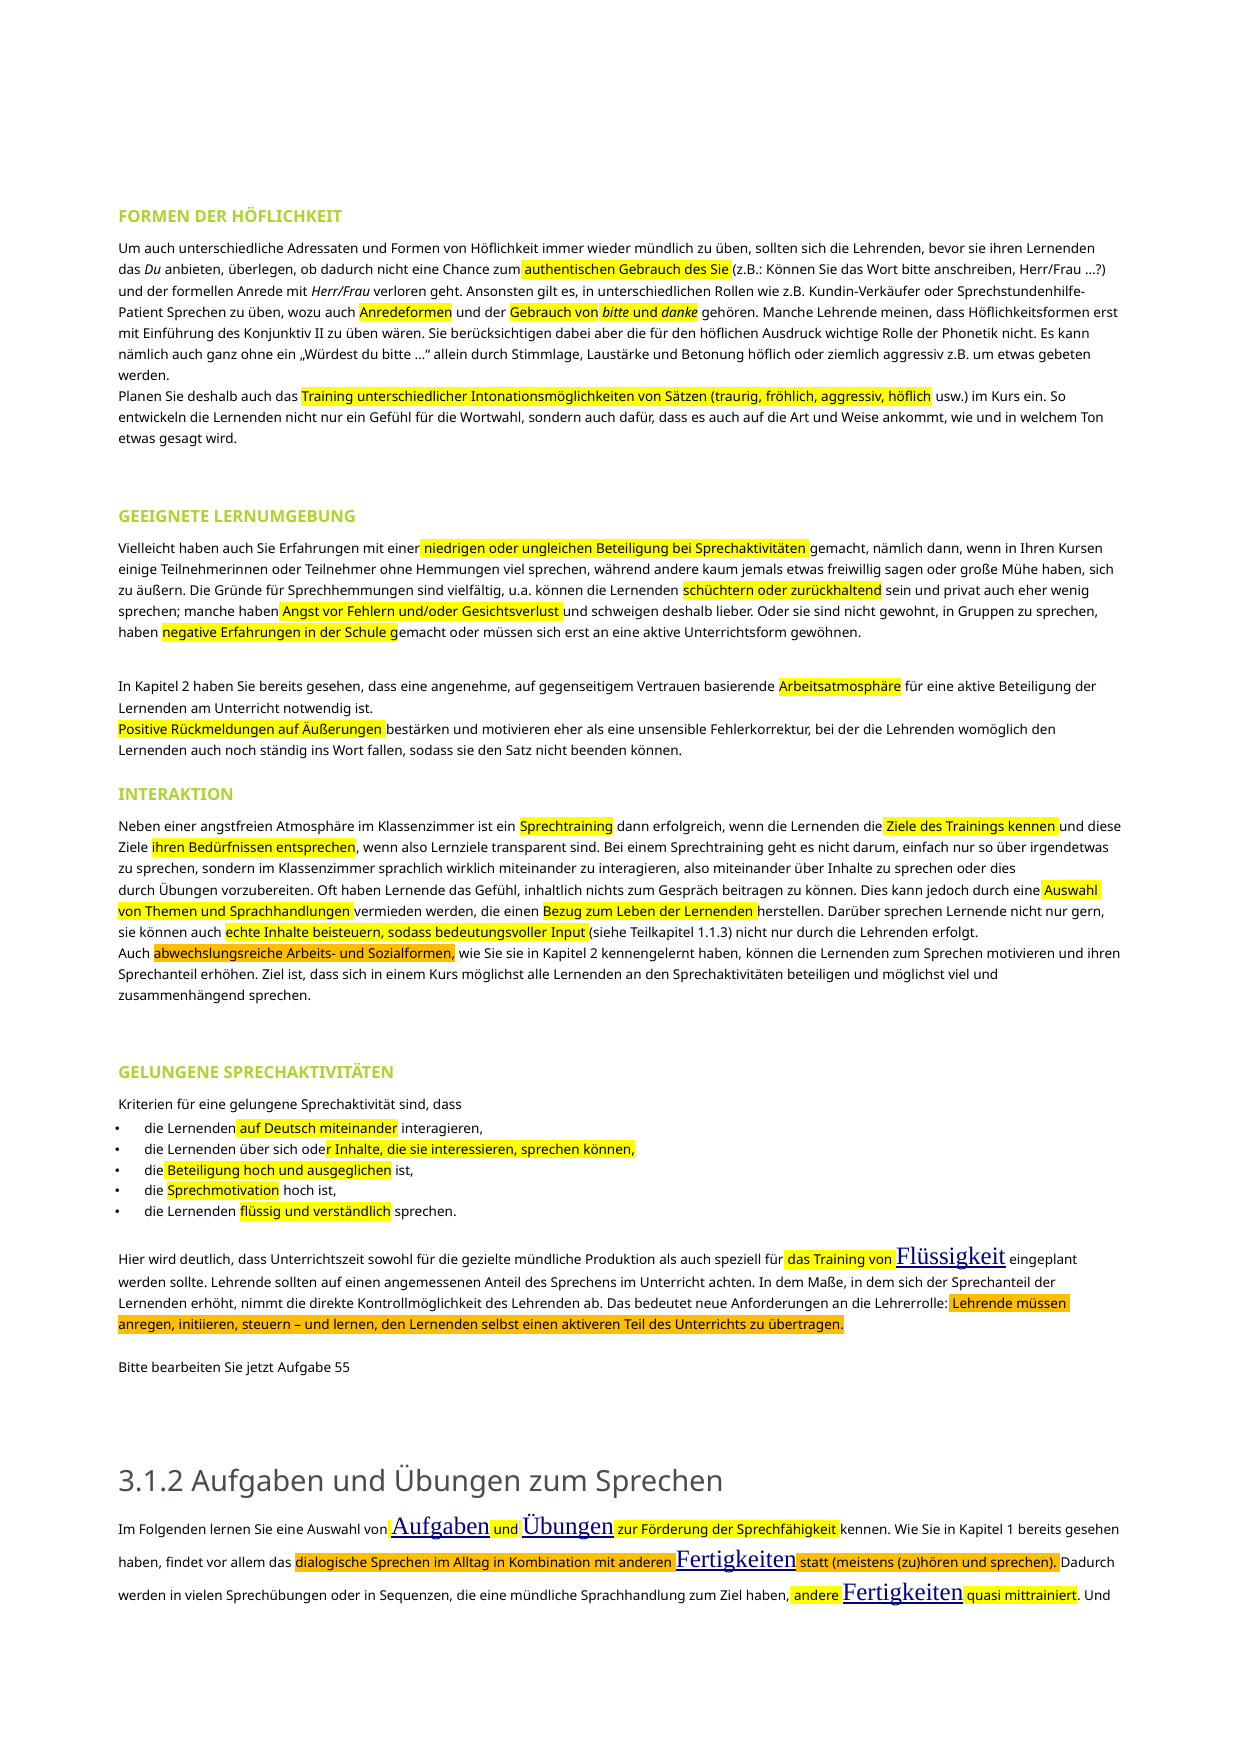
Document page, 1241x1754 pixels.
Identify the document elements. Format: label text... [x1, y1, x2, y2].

text Auch abwechslungsreiche Arbeits- und Sozialformen, wie Sie sie in Kapitel 2 kennengelernt haben, können die Lernenden zum Sprechen motivieren und ihren Sprechanteil erhöhen. Ziel ist, dass sich in einem Kurs möglichst alle Lernenden an den Sprechaktivitäten beteiligen und möglichst viel und zusammenhängend sprechen. [118, 944, 1122, 1004]
text Im Folgenden lernen Sie eine Auswahl von Aufgaben und Übungen zur Förderung der Sprechfähigkeit kennen. Wie Sie in Kapitel 1 bereits gesehen haben, findet vor allem das dialogische Sprechen im Alltag in Kombination mit anderen Fertigkeiten statt (meistens (zu)hören und sprechen). Dadurch werden in vielen Sprechübungen oder in Sequenzen, die eine mündliche Sprachhandlung zum Ziel haben, andere Fertigkeiten quasi mittrainiert. Und [118, 1511, 1122, 1606]
text Planen Sie deshalb auch das Training unterschiedlicher Intonationsmöglichkeiten von Sätzen (traurig, fröhlich, aggressiv, höflich usw.) im Kurs ein. So entwickeln die Lernenden nicht nur ein Gefühl für die Wortwahl, sondern auch dafür, dass es auch auf die Art und Weise ankommt, wie und in welchem Ton etwas gesagt wird. [118, 387, 1122, 448]
list die Beteiligung hoch und ausgeglichen ist, [118, 1158, 1122, 1179]
subtitle 3.1.2 Aufgaben und Übungen zum Sprechen [118, 1460, 1122, 1500]
subtitle FORMEN DER HÖFLICHKEIT [118, 205, 1122, 228]
text Hier wird deutlich, dass Unterrichtszeit sowohl für die gezielte mündliche Produktion als auch speziell für das Training von Flüssigkeit eingeplant werden sollte. Lehrende sollten auf einen angemessenen Anteil des Sprechens im Unterricht achten. In dem Maße, in dem sich der Sprechanteil der Lernenden erhöht, nimmt die direkte Kontrollmöglichkeit des Lehrenden ab. Das bedeutet neue Anforderungen an die Lehrerrolle: Lehrende müssen anregen, initiieren, steuern – und lernen, den Lernenden selbst einen aktiveren Teil des Unterrichts zu übertragen. [118, 1241, 1122, 1334]
text Bitte bearbeiten Sie jetzt Aufgabe 55 [118, 1357, 1122, 1376]
text In Kapitel 2 haben Sie bereits gesehen, dass eine angenehme, auf gegenseitigem Vertrauen basierende Arbeitsatmosphäre für eine aktive Beteiligung der Lernenden am Unterricht notwendig ist. [118, 677, 1122, 717]
list die Lernenden auf Deutsch miteinander interagieren, [118, 1116, 1122, 1137]
list die Sprechmotivation hoch ist, [118, 1179, 1122, 1200]
text Neben einer angstfreien Atmosphäre im Klassenzimmer ist ein Sprechtraining dann erfolgreich, wenn die Lernenden die Ziele des Trainings kennen und diese Ziele ihren Bedürfnissen entsprechen, wenn also Lernziele transparent sind. Bei einem Sprechtraining geht es nicht darum, einfach nur so über irgendetwas zu sprechen, sondern im Klassenzimmer sprachlich wirklich miteinander zu interagieren, also miteinander über Inhalte zu sprechen oder dies durch Übungen vorzubereiten. Oft haben Lernende das Gefühl, inhaltlich nichts zum Gespräch beitragen zu können. Dies kann jedoch durch eine Auswahl von Themen und Sprachhandlungen vermieden werden, die einen Bezug zum Leben der Lernenden herstellen. Darüber sprechen Lernende nicht nur gern, sie können auch echte Inhalte beisteuern, sodass bedeutungsvoller Input (siehe Teilkapitel 1.1.3) nicht nur durch die Lehrenden erfolgt. [118, 817, 1122, 941]
subtitle INTERAKTION [118, 783, 1122, 806]
text Kriterien für eine gelungene Sprechaktivität sind, dass [118, 1095, 1122, 1114]
text Positive Rückmeldungen auf Äußerungen bestärken und motivieren eher als eine unsensible Fehlerkorrektur, bei der die Lehrenden womöglich den Lernenden auch noch ständig ins Wort fallen, sodass sie den Satz nicht beenden können. [118, 720, 1122, 759]
list die Lernenden über sich oder Inhalte, die sie interessieren, sprechen können, [118, 1137, 1122, 1158]
subtitle GEEIGNETE LERNUMGEBUNG [118, 504, 1122, 527]
text Um auch unterschiedliche Adressaten und Formen von Höflichkeit immer wieder mündlich zu üben, sollten sich die Lehrenden, bevor sie ihren Lernenden das Du anbieten, überlegen, ob dadurch nicht eine Chance zum authentischen Gebrauch des Sie (z.B.: Können Sie das Wort bitte anschreiben, Herr/Frau …?) und der formellen Anrede mit Herr/Frau verloren geht. Ansonsten gilt es, in unterschiedlichen Rollen wie z.B. Kundin-Verkäufer oder Sprechstundenhilfe-Patient Sprechen zu üben, wozu auch Anredeformen und der Gebrauch von bitte und danke gehören. Manche Lehrende meinen, dass Höflichkeitsformen erst mit Einführung des Konjunktiv II zu üben wären. Sie berücksichtigen dabei aber die für den höflichen Ausdruck wichtige Rolle der Phonetik nicht. Es kann nämlich auch ganz ohne ein „Würdest du bitte …“ allein durch Stimmlage, Laustärke und Betonung höflich oder ziemlich aggressiv z.B. um etwas gebeten werden. [118, 239, 1122, 384]
text Vielleicht haben auch Sie Erfahrungen mit einer niedrigen oder ungleichen Beteiligung bei Sprechaktivitäten gemacht, nämlich dann, wenn in Ihren Kursen einige Teilnehmerinnen oder Teilnehmer ohne Hemmungen viel sprechen, während andere kaum jemals etwas freiwillig sagen oder große Mühe haben, sich zu äußern. Die Gründe für Sprechhemmungen sind vielfältig, u.a. können die Lernenden schüchtern oder zurückhaltend sein und privat auch eher wenig sprechen; manche haben Angst vor Fehlern und/oder Gesichtsverlust und schweigen deshalb lieber. Oder sie sind nicht gewohnt, in Gruppen zu sprechen, haben negative Erfahrungen in der Schule gemacht oder müssen sich erst an eine aktive Unterrichtsform gewöhnen. [118, 539, 1122, 642]
subtitle GELUNGENE SPRECHAKTIVITÄTEN [118, 1061, 1122, 1084]
list die Lernenden flüssig und verständlich sprechen. [118, 1200, 1122, 1221]
